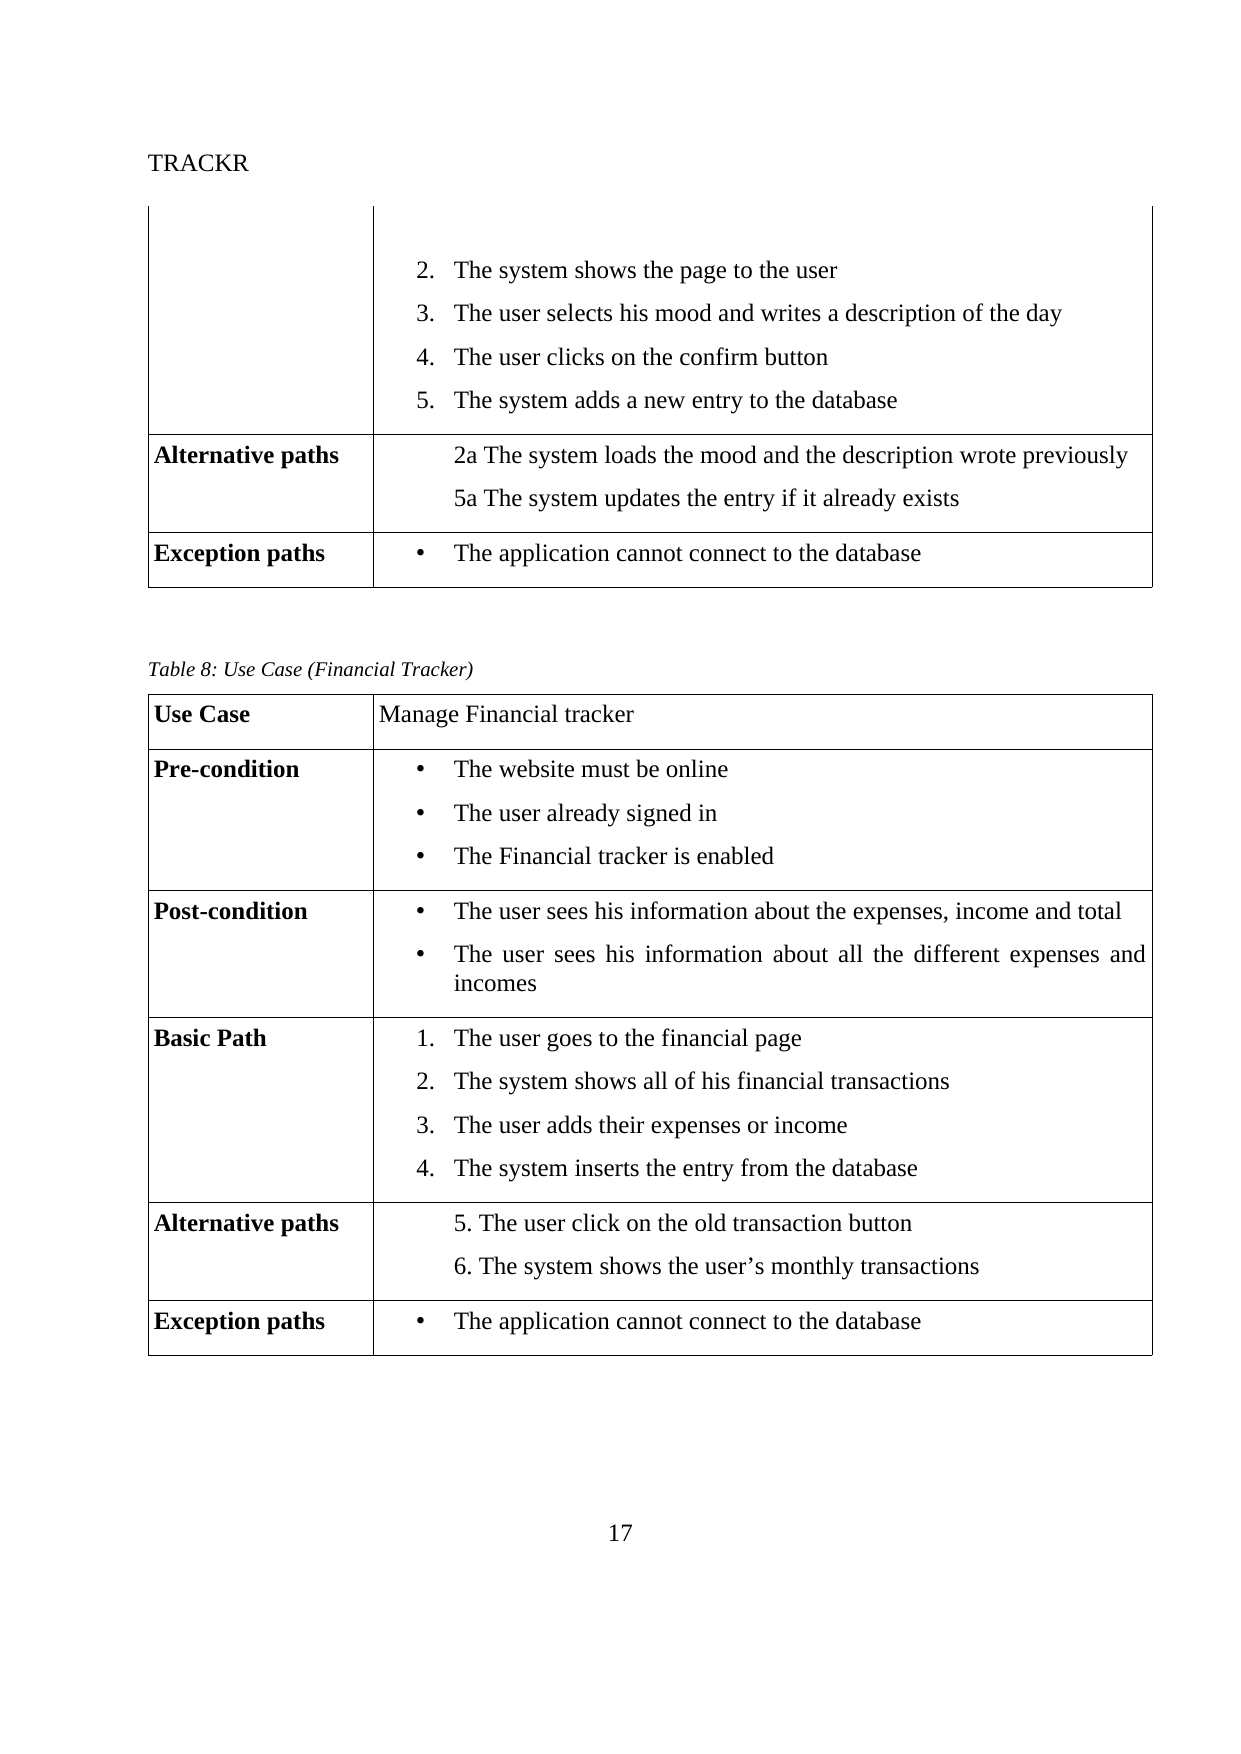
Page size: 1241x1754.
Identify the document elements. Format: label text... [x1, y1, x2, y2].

table_cell Alternative paths [149, 1203, 373, 1300]
table_cell Pre-condition [149, 750, 373, 890]
table_cell Post-condition [149, 891, 373, 1017]
table_cell [149, 206, 373, 434]
table_cell The application cannot connect to the database [374, 533, 1152, 587]
table_cell The user sees his information about the expenses, income and total The user sees his information about all the different expenses and incomes [374, 891, 1152, 1017]
table_header Use Case [149, 695, 373, 749]
table_cell The website must be online The user already signed in The Financial tracker is enabled [374, 750, 1152, 890]
table_cell 5. The user click on the old transaction button 6. The system shows the user’s monthly transactions [374, 1203, 1152, 1300]
table_cell Basic Path [149, 1018, 373, 1202]
table_cell Exception paths [149, 533, 373, 587]
table_cell Alternative paths [149, 435, 373, 532]
table_cell The application cannot connect to the database [374, 1301, 1152, 1355]
table_cell The user goes to the financial page The system shows all of his financial transactions The user adds their expenses or income The system inserts the entry from the database [374, 1018, 1152, 1202]
table_cell 2a The system loads the mood and the description wrote previously 5a The system updates the entry if it already exists [374, 435, 1152, 532]
table_header Manage Financial tracker [374, 695, 1152, 749]
table_cell Exception paths [149, 1301, 373, 1355]
table_cell The user goes to the mood tracker page The system shows the page to the user The user selects his mood and writes a description of the day The user clicks on the confirm button The system adds a new entry to the database [374, 206, 1152, 434]
text Table 8: Use Case (Financial Tracker) [148, 657, 1093, 681]
